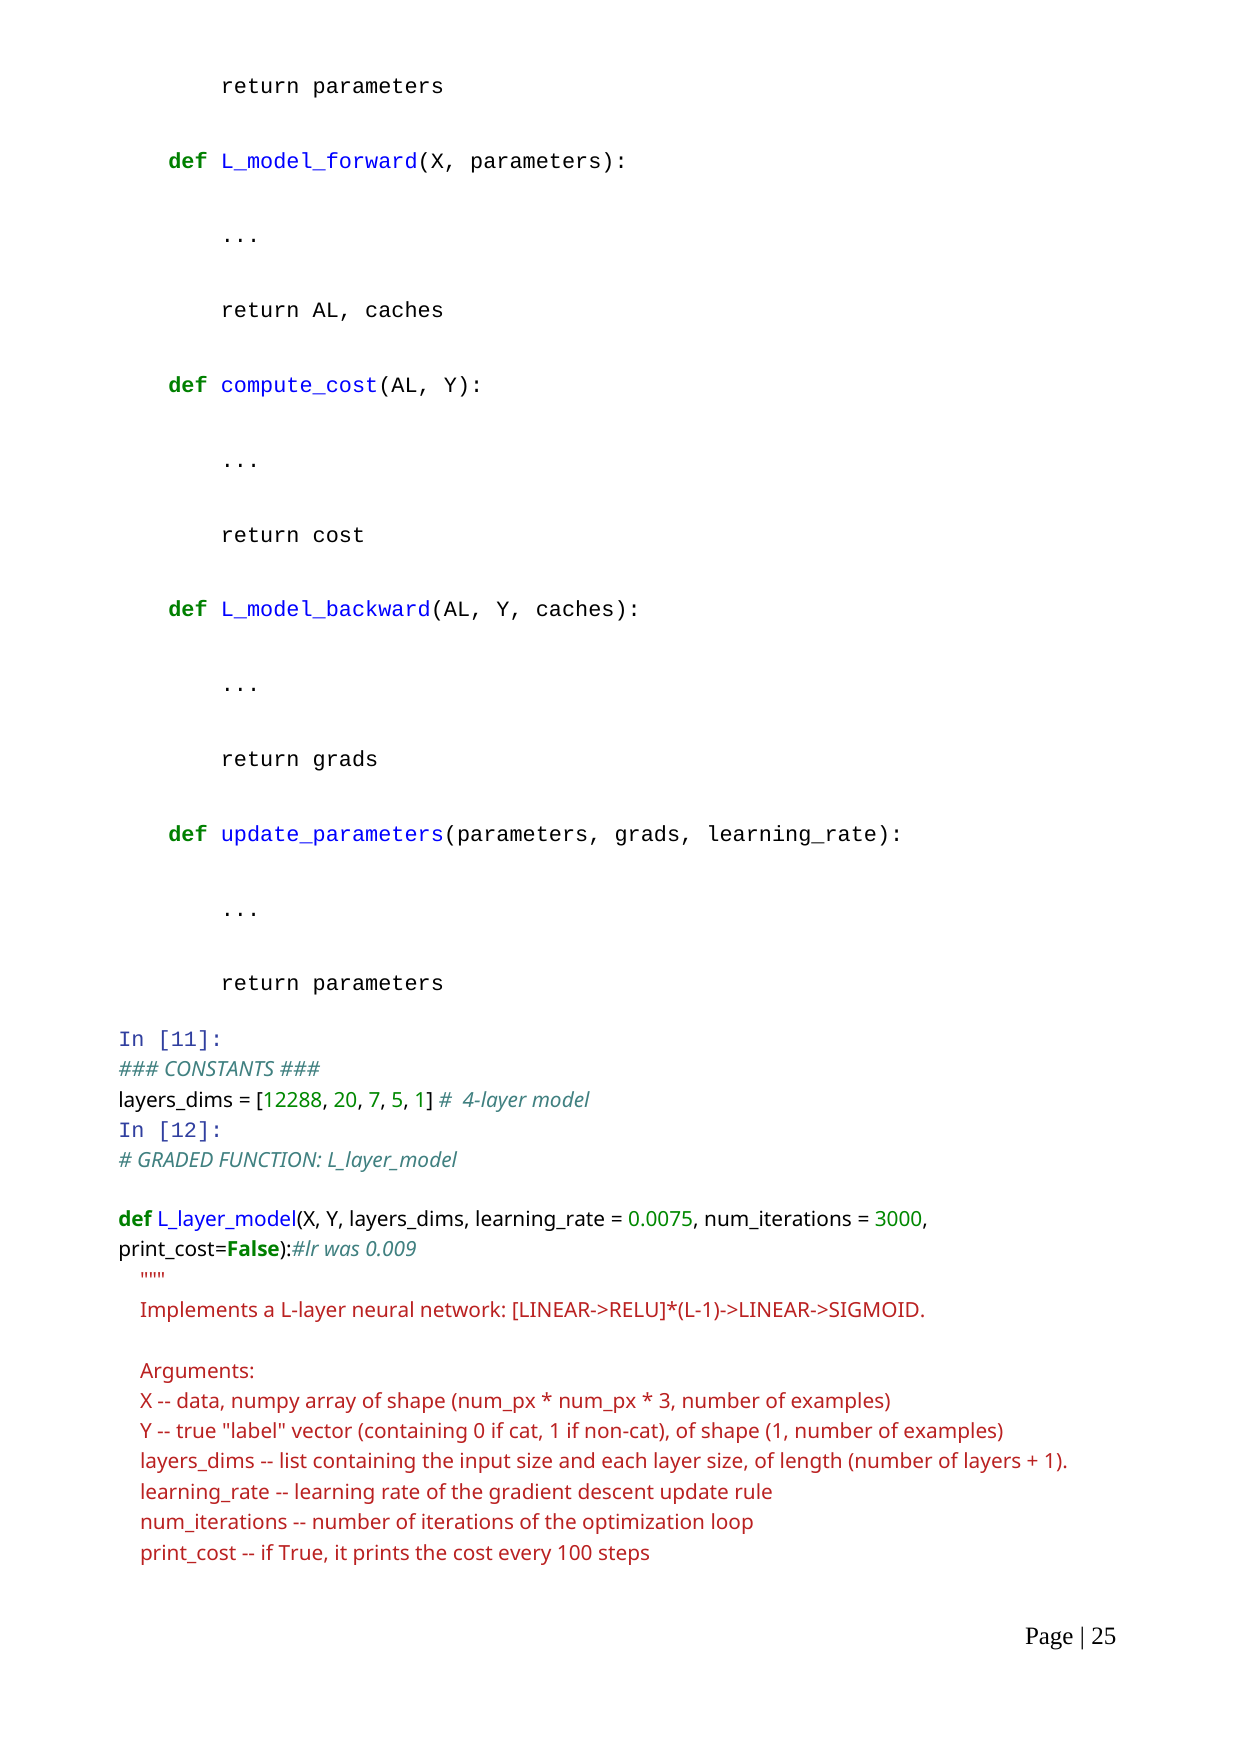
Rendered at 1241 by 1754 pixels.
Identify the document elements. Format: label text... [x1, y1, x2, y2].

text return parameters [168, 75, 1072, 100]
text Implements a L-layer neural network: [LINEAR->RELU]*(L-1)->LINEAR->SIGMOID. [118, 1293, 1122, 1323]
text In [12]: [118, 1113, 1122, 1143]
text layers_dims -- list containing the input size and each layer size, of length (number of layers + 1). [118, 1445, 1122, 1475]
text return grads [168, 748, 1072, 773]
text num_iterations -- number of iterations of the optimization loop [118, 1505, 1122, 1536]
text ### CONSTANTS ### [118, 1053, 1122, 1083]
text learning_rate -- learning rate of the gradient descent update rule [118, 1475, 1122, 1505]
text return cost [168, 524, 1072, 548]
text """ [118, 1263, 1122, 1293]
text return AL, caches [168, 299, 1072, 324]
text return parameters [168, 972, 1072, 997]
text def compute_cost(AL, Y): [168, 374, 1072, 399]
text def L_layer_model(X, Y, layers_dims, learning_rate = 0.0075, num_iterations = 3000, print_cost=False):#lr was 0.009 [118, 1202, 1122, 1263]
text def L_model_backward(AL, Y, caches): [168, 598, 1072, 623]
text Y -- true "label" vector (containing 0 if cat, 1 if non-cat), of shape (1, number of examples) [118, 1414, 1122, 1445]
text layers_dims = [12288, 20, 7, 5, 1] # 4-layer model [118, 1083, 1122, 1113]
text ... [168, 449, 1072, 474]
text ... [168, 673, 1072, 698]
text def L_model_forward(X, parameters): [168, 150, 1072, 174]
text Arguments: [118, 1354, 1122, 1384]
text # GRADED FUNCTION: L_layer_model [118, 1143, 1122, 1174]
text ... [168, 898, 1072, 922]
text ​ [118, 1174, 1122, 1202]
text ... [168, 224, 1072, 249]
text def update_parameters(parameters, grads, learning_rate): [168, 823, 1072, 848]
text In [11]: [118, 1022, 1122, 1053]
text X -- data, numpy array of shape (num_px * num_px * 3, number of examples) [118, 1384, 1122, 1414]
text print_cost -- if True, it prints the cost every 100 steps [118, 1536, 1122, 1566]
